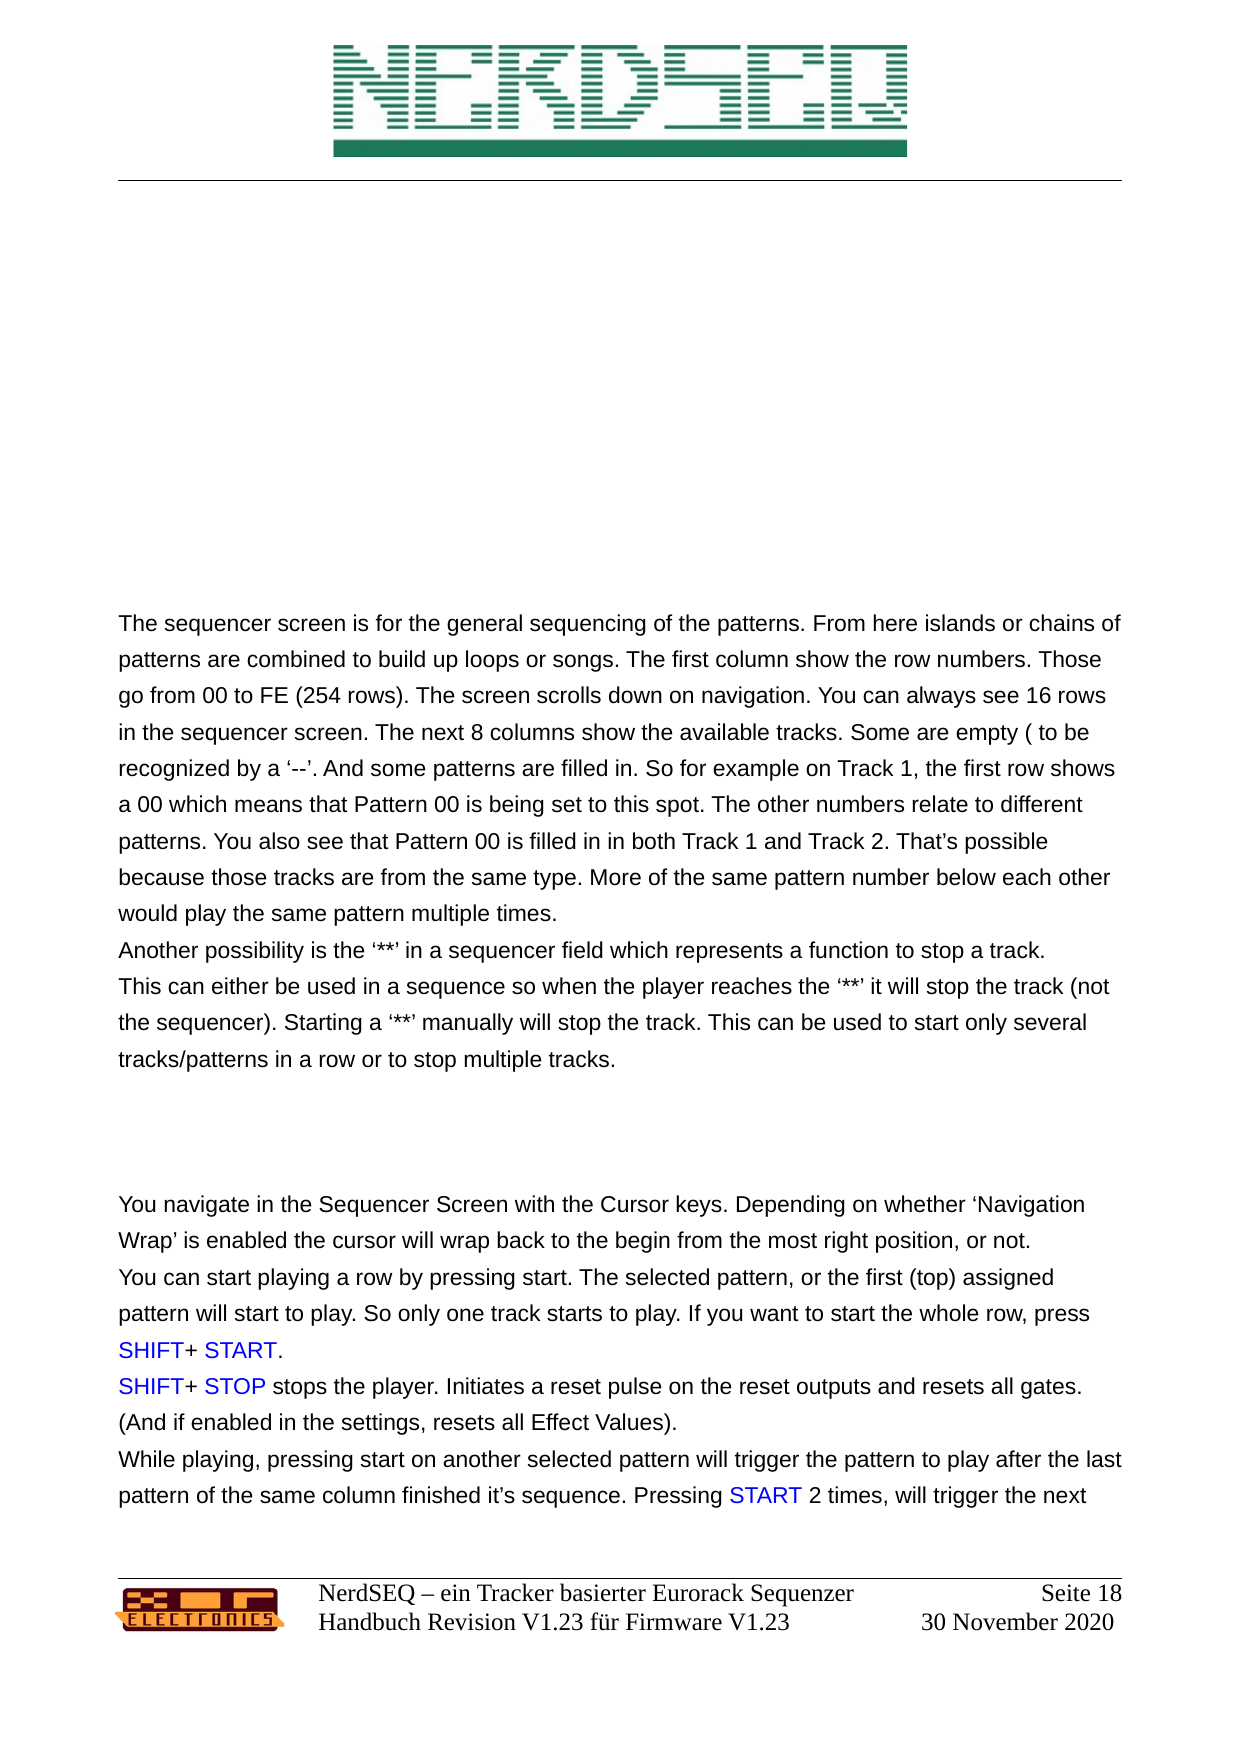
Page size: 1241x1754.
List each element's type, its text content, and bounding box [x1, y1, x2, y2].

picture [333, 45, 908, 157]
text SHIFT+ STOP stops the player. Initiates a reset pulse on the reset outputs and resets all gates. (And if enabled in the settings, resets all Effect Values). [118, 1373, 1122, 1436]
text You navigate in the Sequencer Screen with the Cursor keys. Depending on whether ‘Navigation Wrap’ is enabled the cursor will wrap back to the begin from the most right position, or not. [118, 1191, 1122, 1254]
picture [115, 1584, 285, 1634]
text The sequencer screen is for the general sequencing of the patterns. From here islands or chains of patterns are combined to build up loops or songs. The first column show the row numbers. Those go from 00 to FE (254 rows). The screen scrolls down on navigation. You can always see 16 rows in the sequencer screen. The next 8 columns show the available tracks. Some are empty ( to be recognized by a ‘--’. And some patterns are filled in. So for example on Track 1, the first row shows a 00 which means that Pattern 00 is being set to this spot. The other numbers relate to different patterns. You also see that Pattern 00 is filled in in both Track 1 and Track 2. That’s possible because those tracks are from the same type. More of the same pattern number below each other would play the same pattern multiple times. [118, 609, 1122, 927]
text While playing, pressing start on another selected pattern will trigger the pattern to play after the last pattern of the same column finished it’s sequence. Pressing START 2 times, will trigger the next [118, 1446, 1122, 1508]
text You can start playing a row by pressing start. The selected pattern, or the first (top) assigned pattern will start to play. So only one track starts to play. If you want to start the whole row, press SHIFT+ START. [118, 1264, 1122, 1363]
text This can either be used in a sequence so when the player reaches the ‘**’ it will stop the track (not the sequencer). Starting a ‘**’ manually will stop the track. This can be used to start only several tracks/patterns in a row or to stop multiple tracks. [118, 973, 1122, 1072]
text Another possibility is the ‘**’ in a sequencer field which represents a function to stop a track. [118, 937, 1122, 963]
